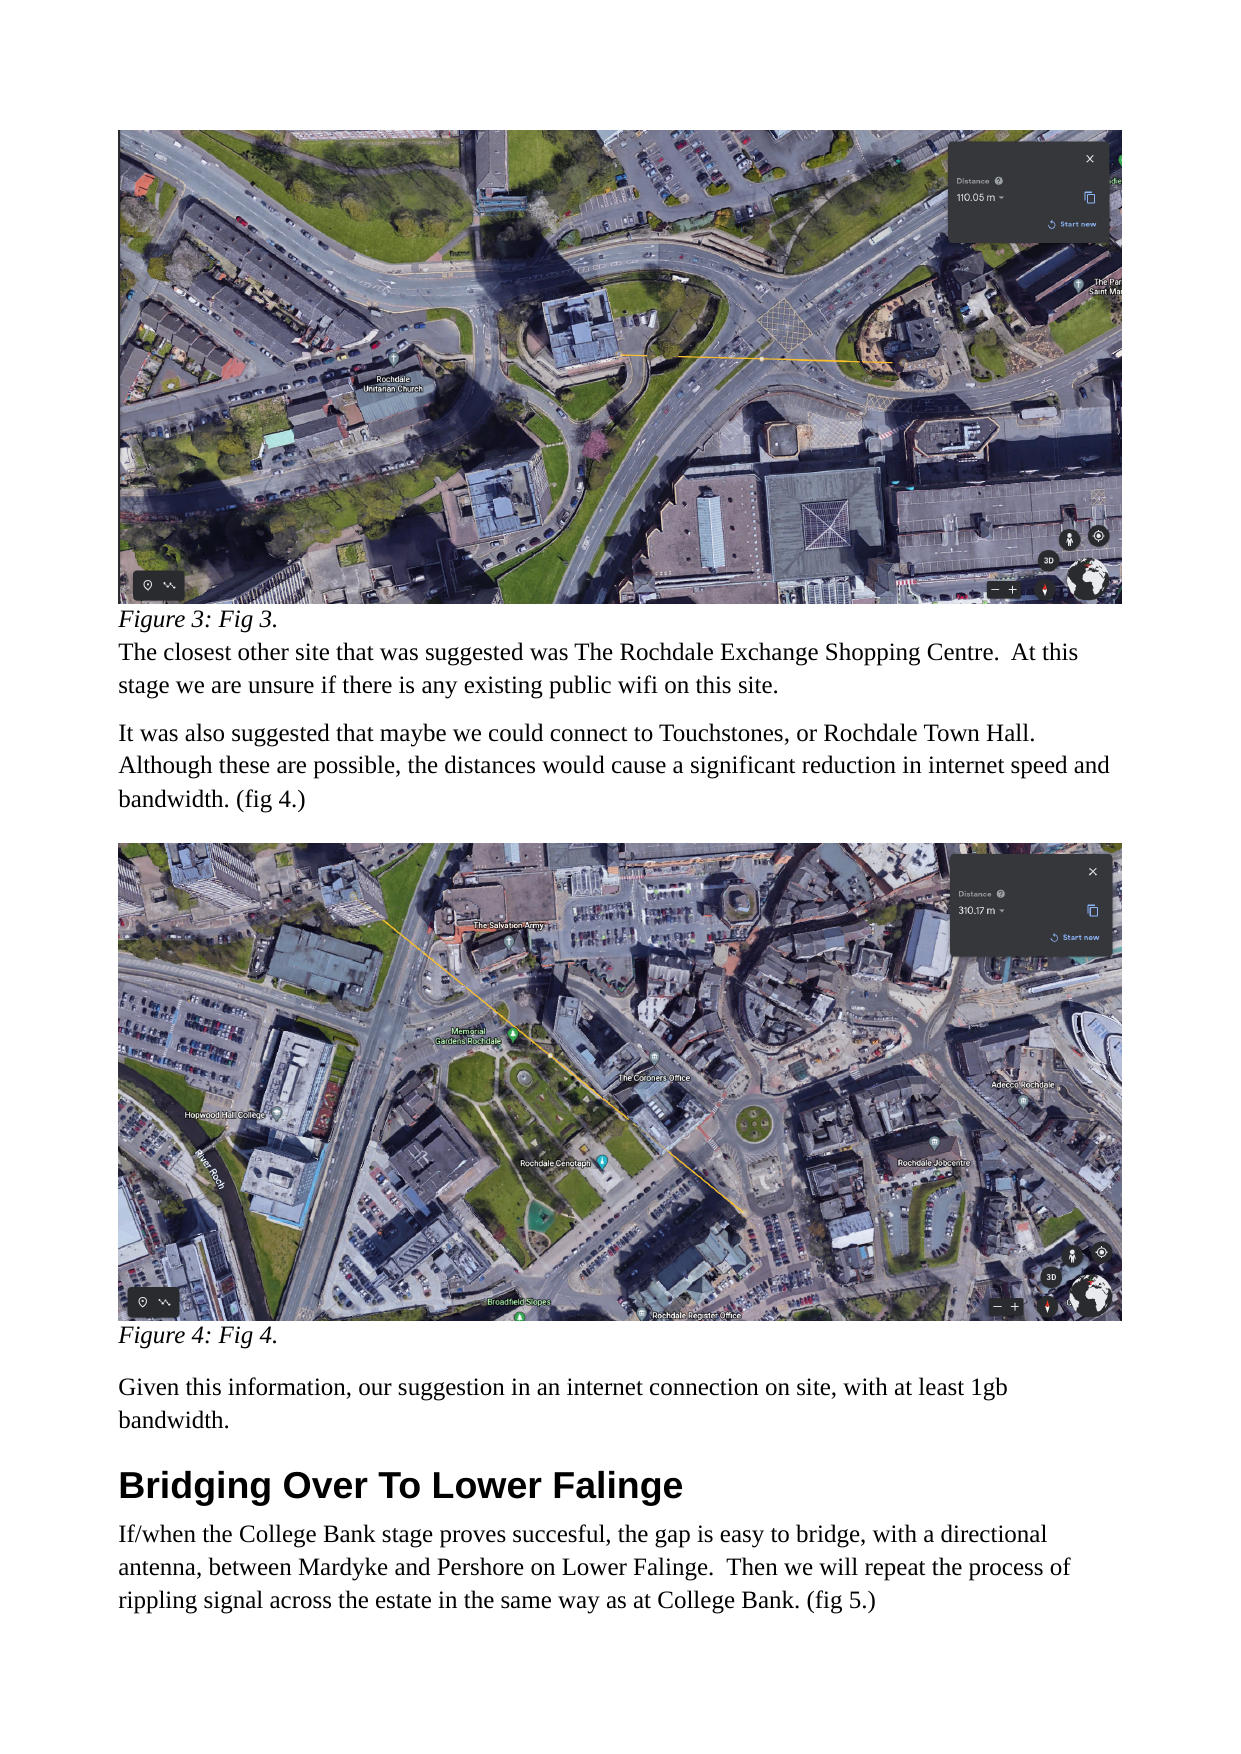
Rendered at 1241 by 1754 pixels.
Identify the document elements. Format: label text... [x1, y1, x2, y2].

text The closest other site that was suggested was The Rochdale Exchange Shopping Centre. At this stage we are unsure if there is any existing public wifi on this site. [118, 633, 1122, 699]
text It was also suggested that maybe we could connect to Touchstones, or Rochdale Town Hall. Although these are possible, the distances would cause a significant reduction in internet speed and bandwidth. (fig 4.) [118, 718, 1122, 812]
picture [118, 130, 1122, 604]
text Figure 4: Fig 4. [118, 1321, 1122, 1349]
text Figure 3: Fig 3. [118, 604, 1122, 633]
text Given this information, our suggestion in an internet connection on site, with at least 1gb bandwidth. [118, 1350, 1122, 1434]
picture [118, 843, 1122, 1321]
subtitle Bridging Over To Lower Falinge [118, 1463, 1122, 1507]
text If/when the College Bank stage proves succesful, the gap is easy to bridge, with a directional antenna, between Mardyke and Pershore on Lower Falinge. Then we will repeat the process of rippling signal across the estate in the same way as at College Bank. (fig 5.) [118, 1519, 1122, 1614]
